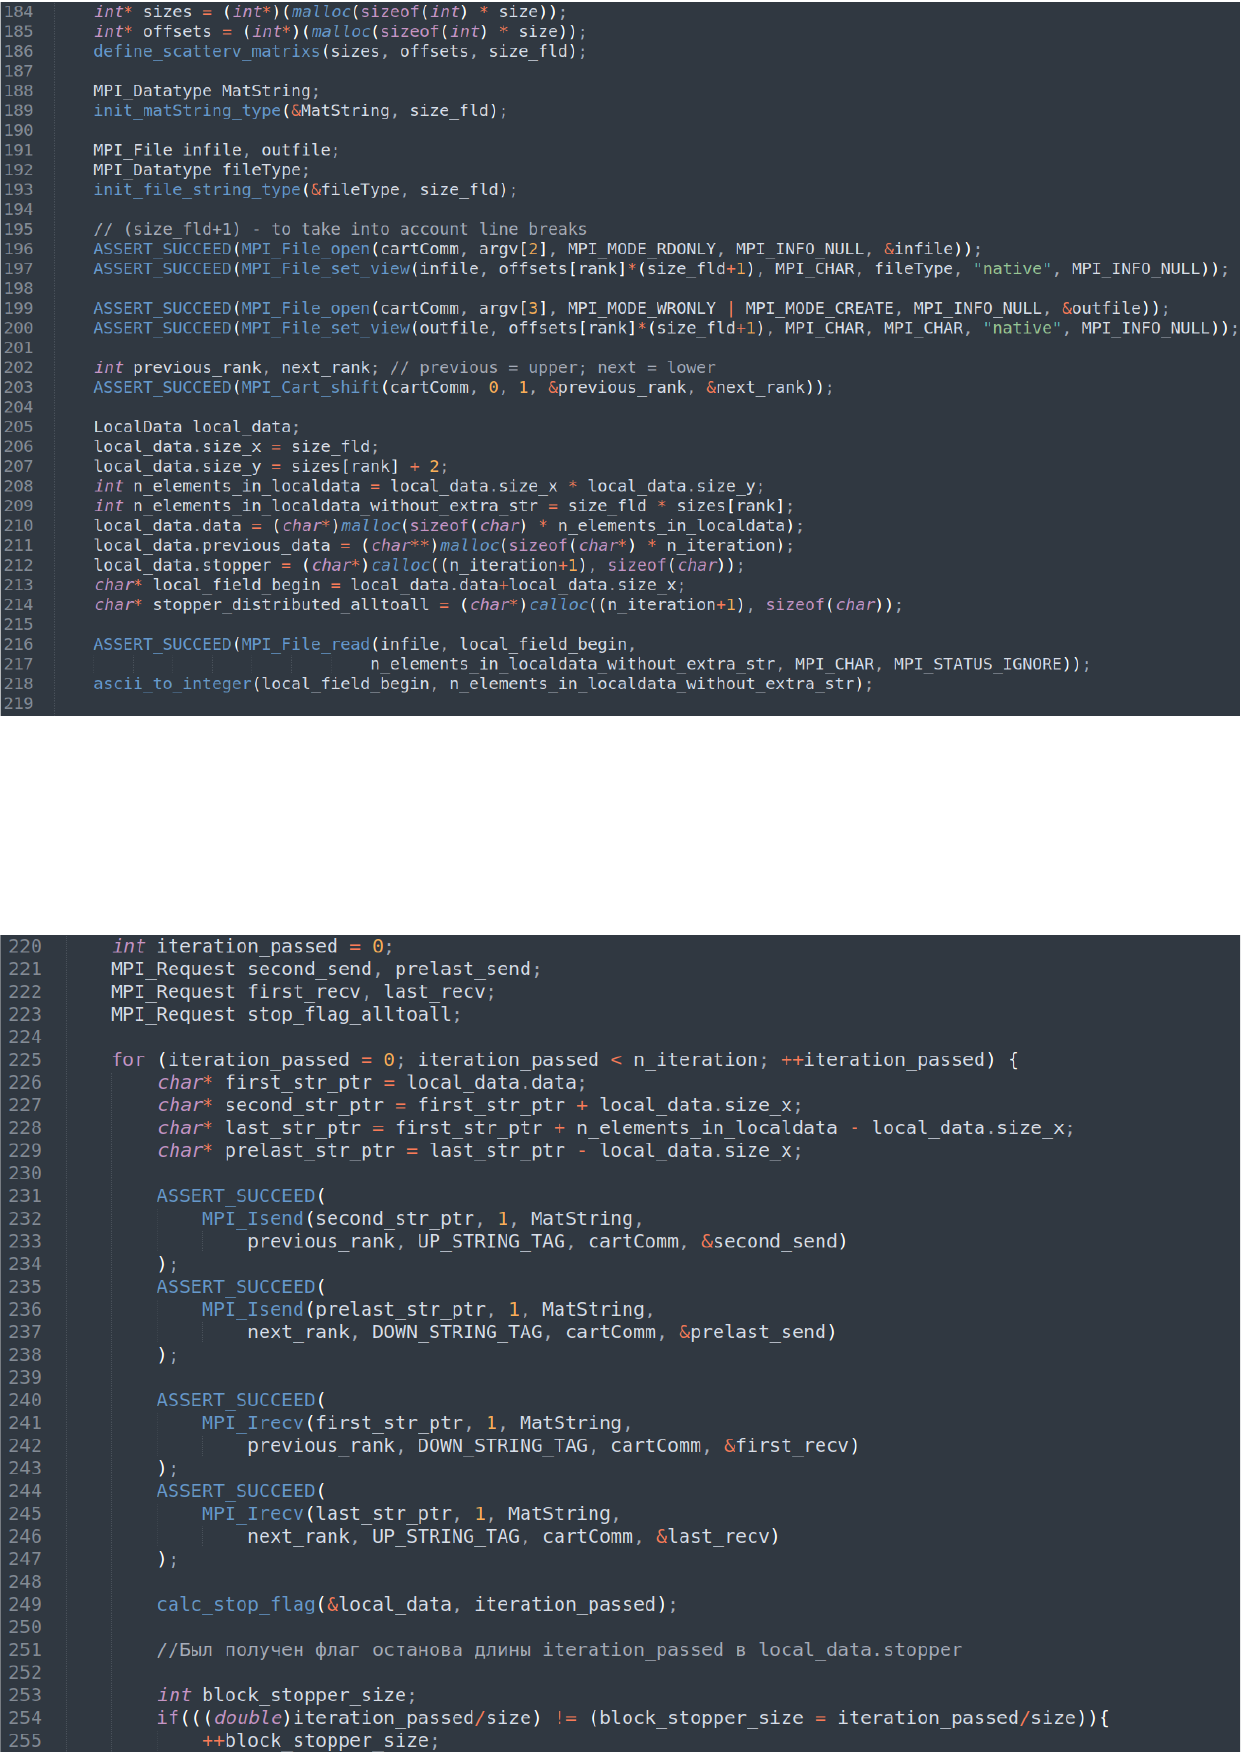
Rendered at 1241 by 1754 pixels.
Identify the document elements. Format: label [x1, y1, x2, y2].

picture [0, 2, 1240, 716]
picture [0, 935, 1241, 1752]
